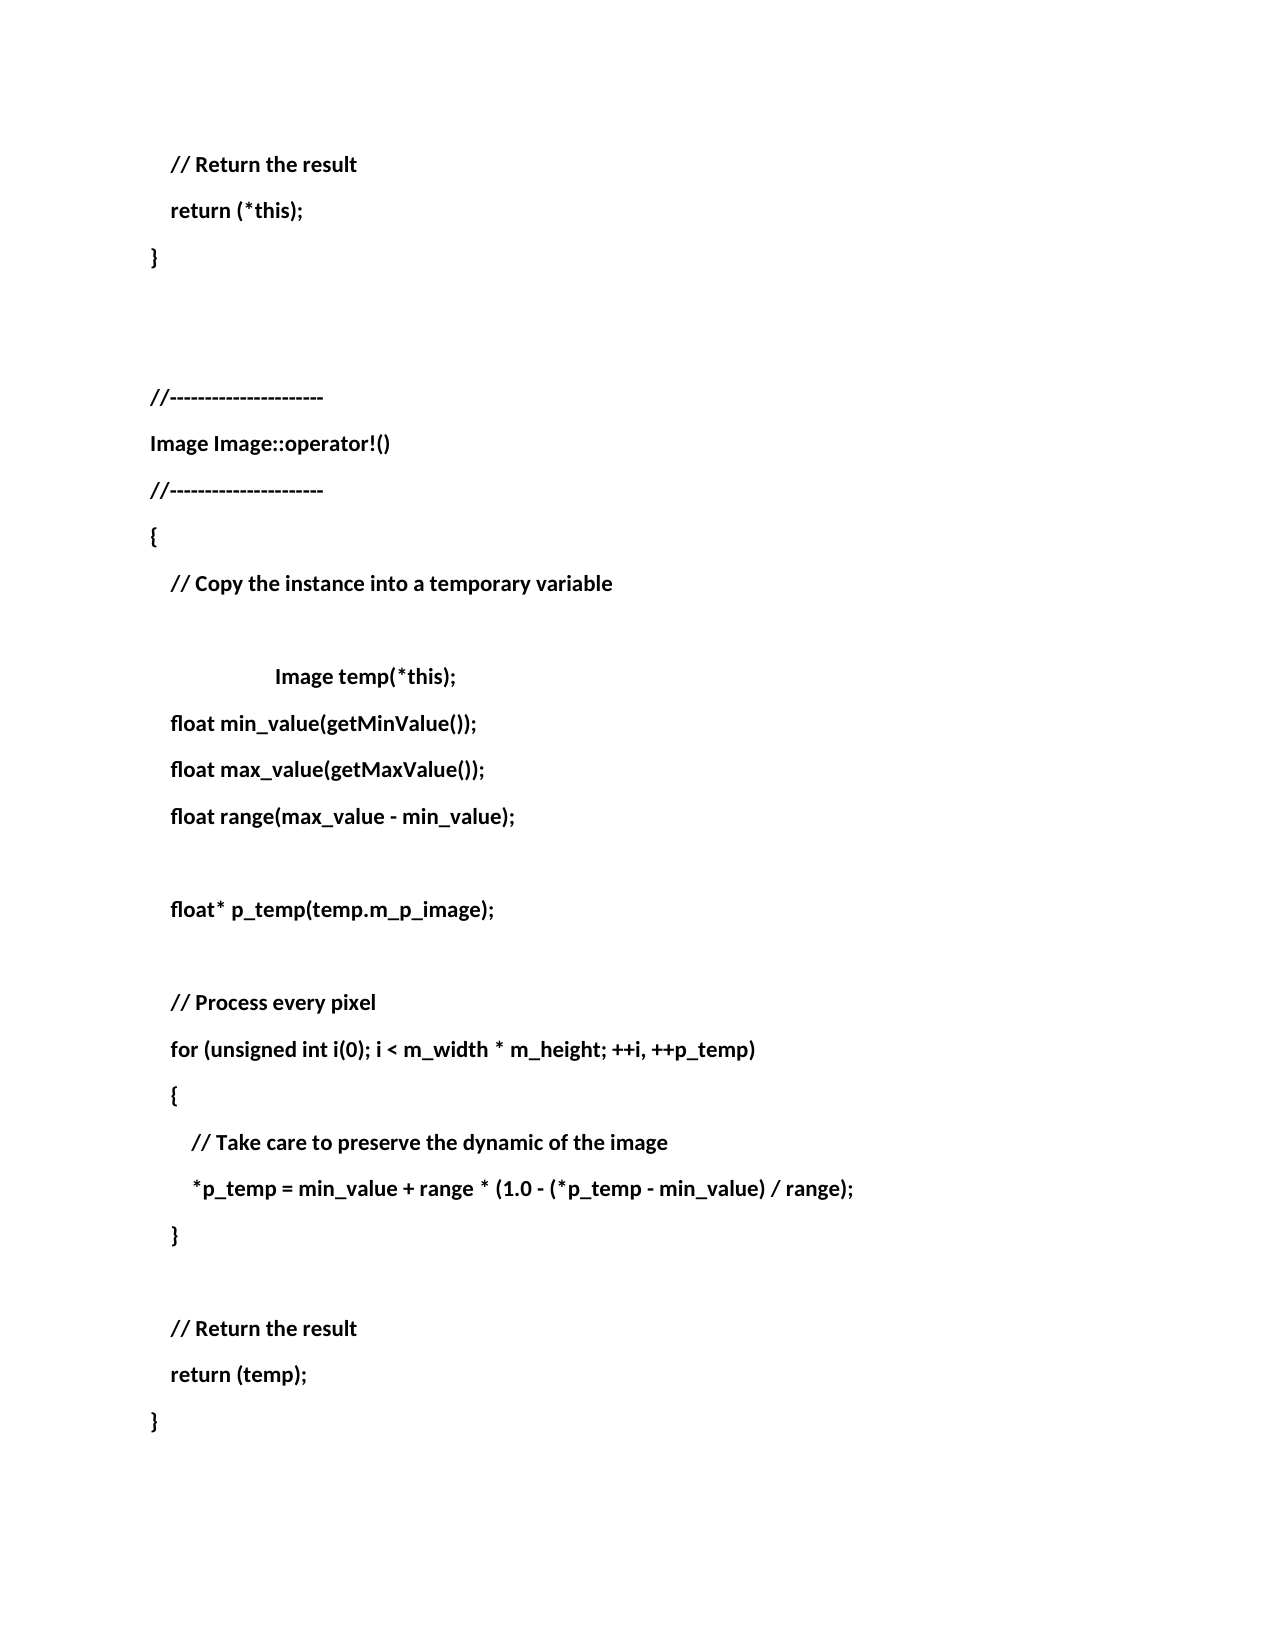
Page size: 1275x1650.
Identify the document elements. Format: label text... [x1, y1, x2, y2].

text return (temp); [150, 1361, 1125, 1389]
text float min_value(getMinValue()); [150, 709, 1125, 737]
text Image temp(*this); [150, 662, 1125, 690]
text for (unsigned int i(0); i < m_width * m_height; ++i, ++p_temp) [150, 1035, 1125, 1063]
text //---------------------- [150, 383, 1125, 411]
text // Return the result [150, 150, 1125, 178]
text Image Image::operator!() [150, 429, 1125, 457]
text // Return the result [150, 1314, 1125, 1342]
text float range(max_value - min_value); [150, 802, 1125, 830]
text // Take care to preserve the dynamic of the image [150, 1128, 1125, 1156]
text } [150, 243, 1125, 271]
text // Copy the instance into a temporary variable [150, 569, 1125, 597]
text } [150, 1221, 1125, 1249]
text { [150, 1081, 1125, 1109]
text *p_temp = min_value + range * (1.0 - (*p_temp - min_value) / range); [150, 1174, 1125, 1202]
text // Process every pixel [150, 988, 1125, 1016]
text return (*this); [150, 197, 1125, 224]
text { [150, 522, 1125, 551]
text float* p_temp(temp.m_p_image); [150, 895, 1125, 923]
text //---------------------- [150, 476, 1125, 504]
text } [150, 1407, 1125, 1435]
text float max_value(getMaxValue()); [150, 755, 1125, 783]
